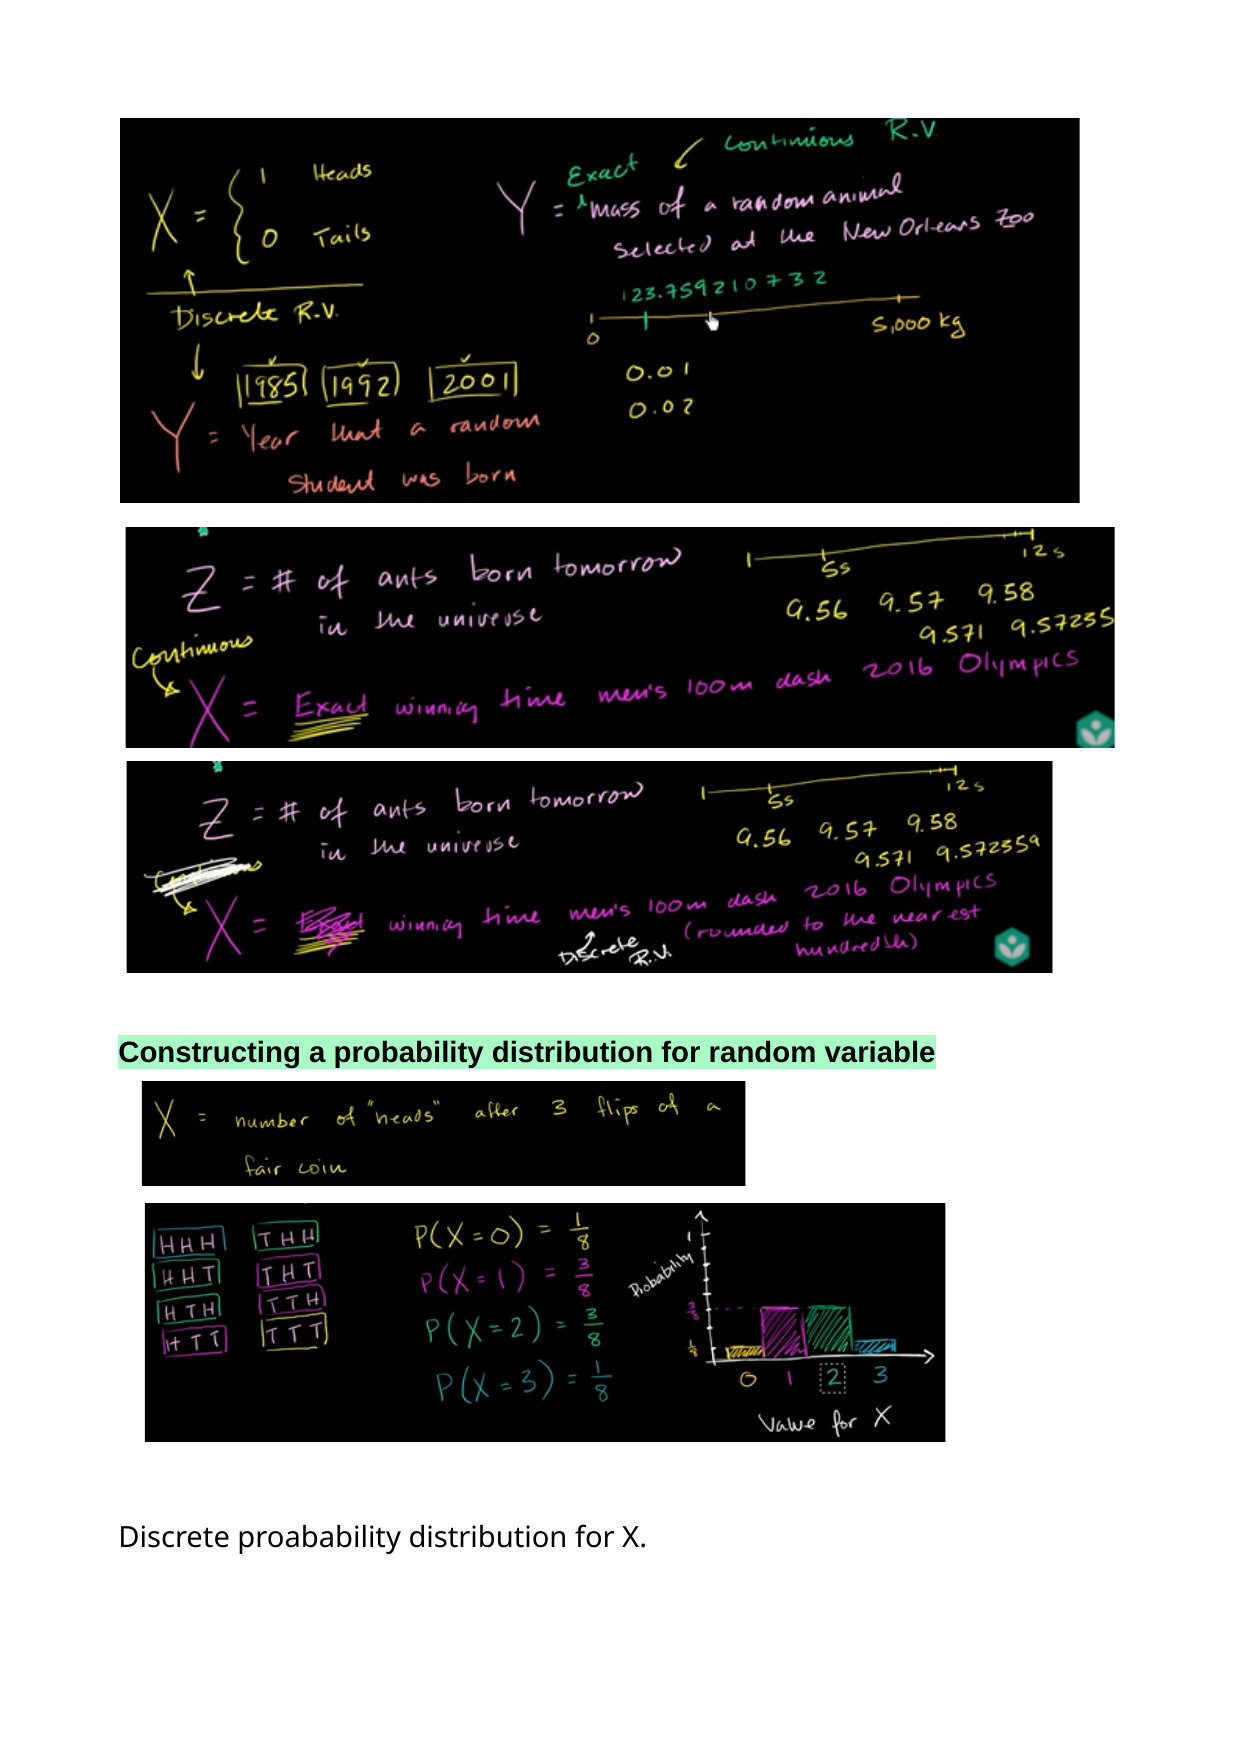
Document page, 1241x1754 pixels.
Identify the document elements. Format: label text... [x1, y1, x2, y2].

picture [144, 1203, 946, 1442]
picture [141, 1081, 746, 1186]
picture [120, 118, 1080, 503]
picture [126, 761, 1054, 973]
subtitle Constructing a probability distribution for random variable [936, 1035, 1122, 1069]
picture [125, 527, 1115, 748]
text Discrete proabability distribution for X. [118, 1517, 1122, 1556]
